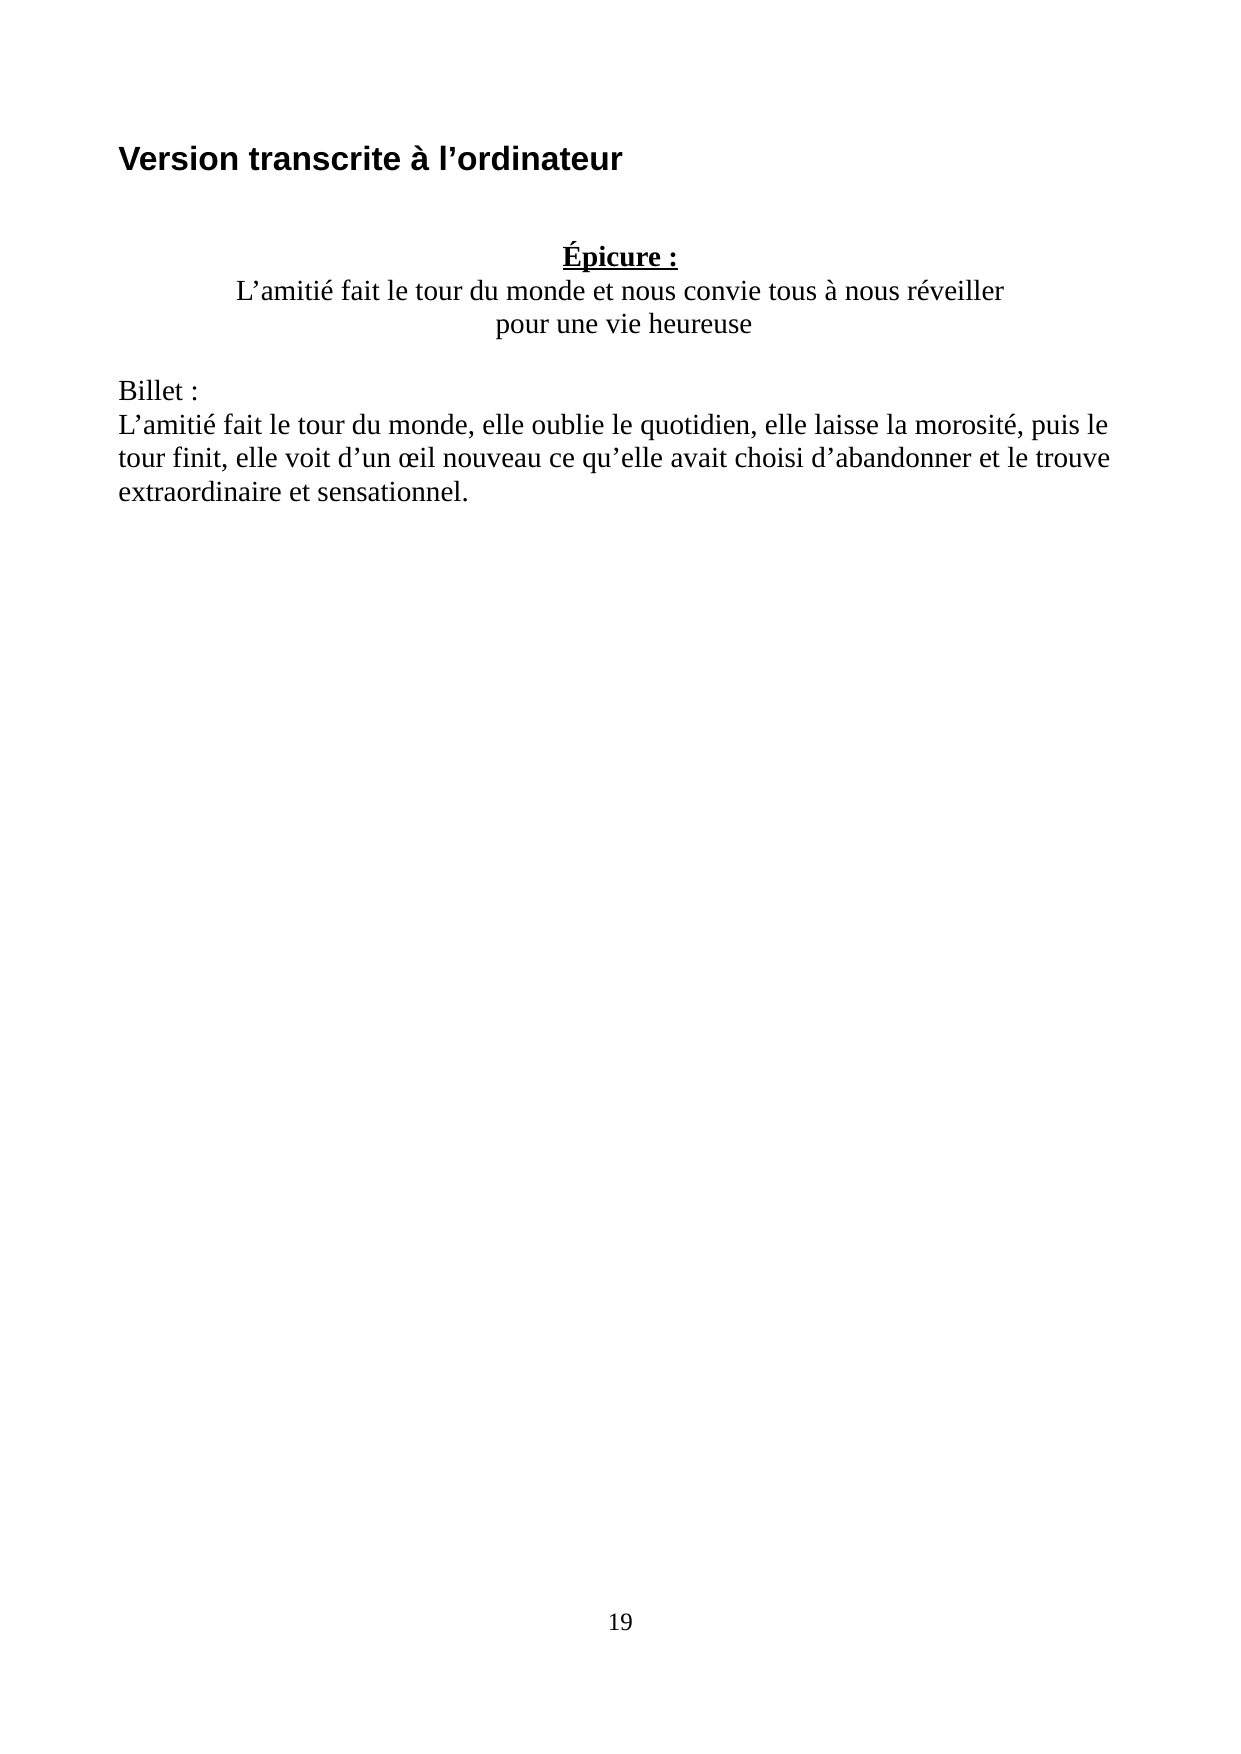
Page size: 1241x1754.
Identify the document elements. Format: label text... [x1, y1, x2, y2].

text L’amitié fait le tour du monde et nous convie tous à nous réveiller [118, 273, 1122, 306]
subtitle Version transcrite à l’ordinateur [118, 139, 1122, 178]
text pour une vie heureuse [118, 306, 1122, 340]
text L’amitié fait le tour du monde, elle oublie le quotidien, elle laisse la morosité, puis le tour finit, elle voit d’un œil nouveau ce qu’elle avait choisi d’abandonner et le trouve extraordinaire et sensationnel. [118, 407, 1122, 507]
text Billet : [118, 373, 1122, 407]
text Épicure : [118, 239, 1122, 273]
